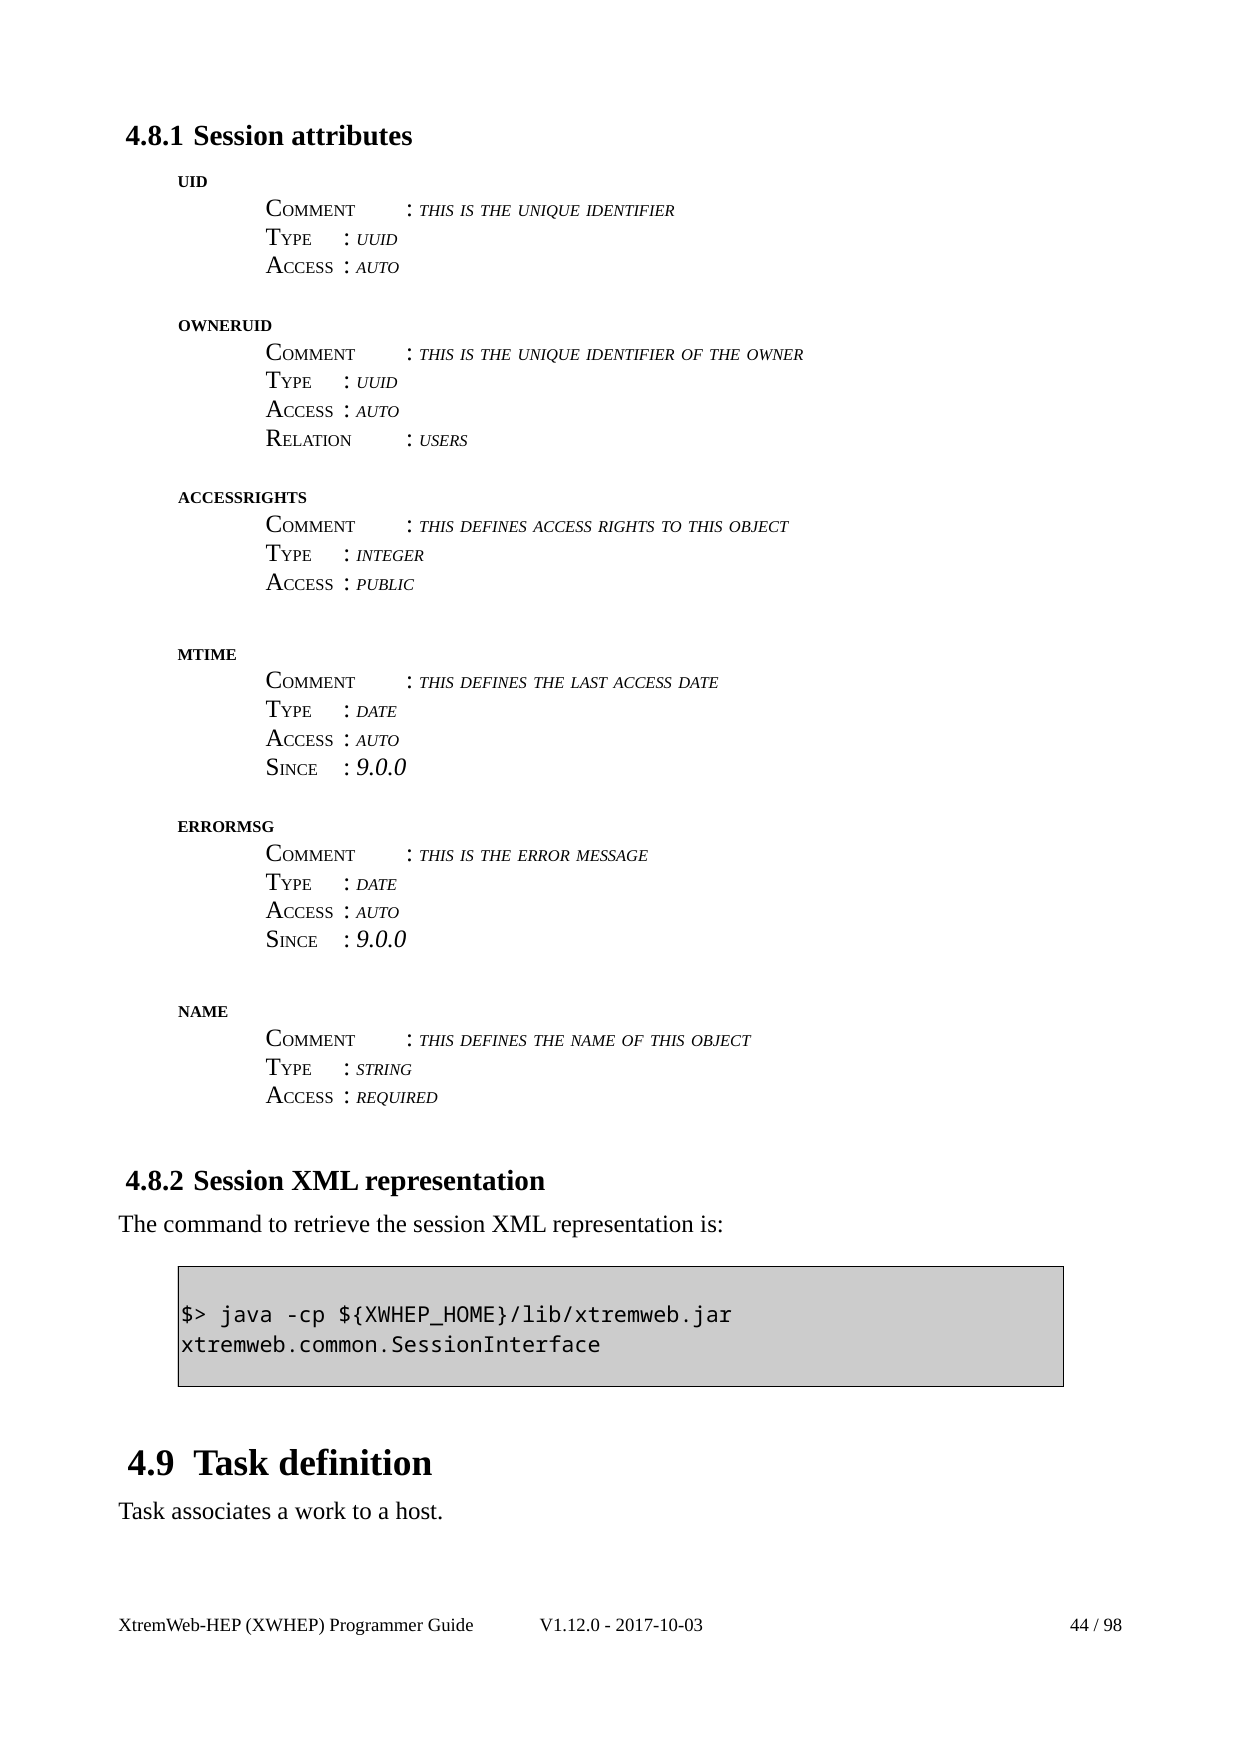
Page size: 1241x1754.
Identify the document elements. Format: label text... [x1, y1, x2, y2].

text Access : auto [265, 394, 1122, 423]
text Since : 9.0.0 [265, 752, 1122, 780]
text The command to retrieve the session XML representation is: [118, 1209, 1122, 1238]
text Access : public [265, 567, 1122, 595]
text Comment : this defines access rights to this object [265, 509, 1122, 538]
text Type : date [265, 694, 1122, 723]
text mtime [177, 637, 1122, 665]
text owneruid [178, 308, 1122, 337]
text Comment : this defines the last access date [265, 665, 1122, 694]
text Since : 9.0.0 [265, 924, 1122, 953]
text Task associates a work to a host. [118, 1496, 1122, 1525]
text Access : auto [265, 723, 1122, 752]
text Comment : this is the error message [265, 838, 1122, 867]
subtitle Task definition [118, 1440, 1122, 1483]
text errormsg [177, 809, 1122, 838]
text $> java -cp ${XWHEP_HOME}/lib/xtremweb.jar xtremweb.common.SessionInterface [179, 1296, 1063, 1356]
text Type : uuid [265, 222, 1122, 250]
text Access : auto [265, 895, 1122, 924]
text Type : uuid [265, 365, 1122, 394]
text Type : integer [265, 538, 1122, 567]
text Comment : this is the unique identifier [265, 193, 1122, 222]
text Access : auto [265, 250, 1122, 279]
text accessrights [178, 480, 1122, 509]
text Relation : users [265, 423, 1122, 452]
subtitle Session XML representation [118, 1163, 1122, 1196]
text Type : date [265, 867, 1122, 895]
text name [178, 994, 1122, 1023]
subtitle Session attributes [118, 118, 1122, 152]
text Access : required [265, 1080, 1122, 1109]
text Comment : this defines the name of this object [265, 1023, 1122, 1052]
text Type : string [265, 1052, 1122, 1080]
text Comment : this is the unique identifier of the owner [265, 337, 1122, 365]
text uid [177, 164, 1122, 193]
